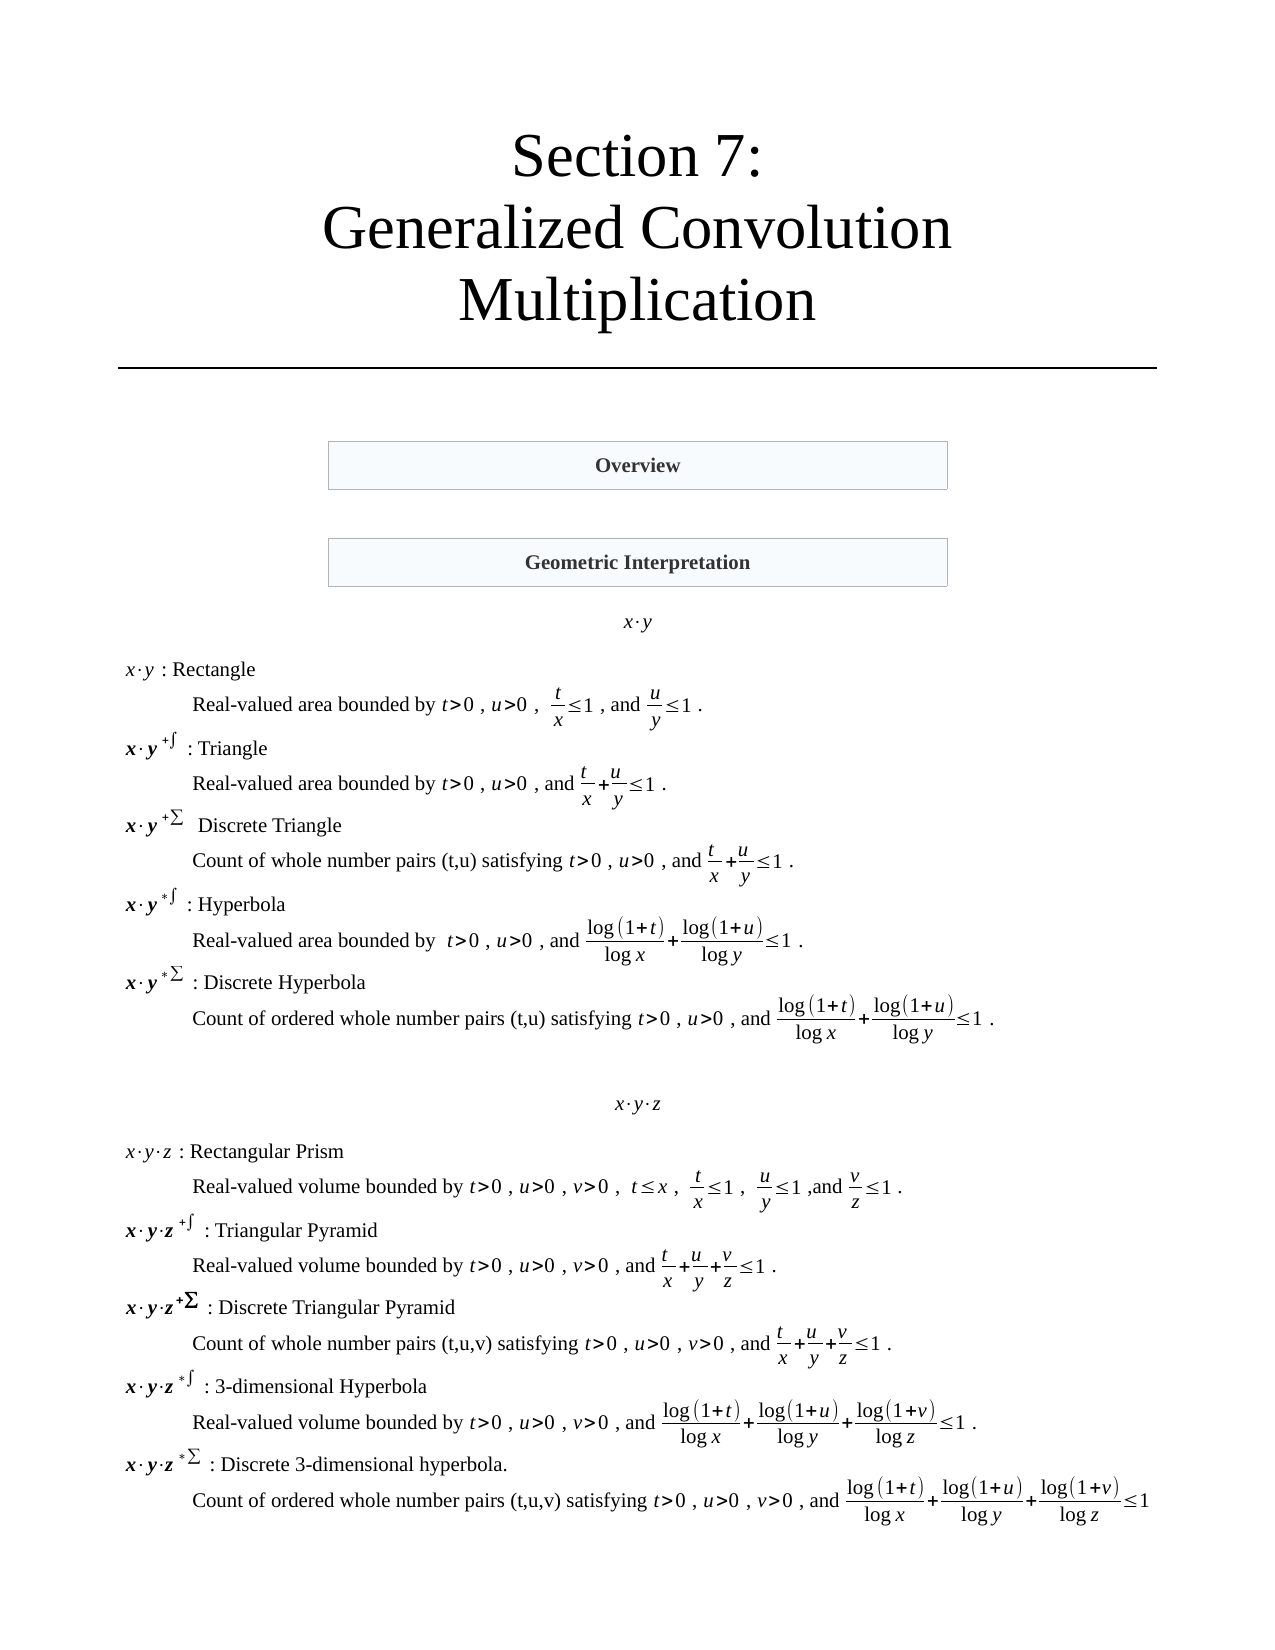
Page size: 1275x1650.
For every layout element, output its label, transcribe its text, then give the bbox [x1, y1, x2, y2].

text : 3-dimensional Hyperbola [118, 1369, 1157, 1398]
text Section 7: [118, 118, 1157, 190]
text : Hyperbola [118, 886, 1157, 916]
text Discrete Triangle [118, 809, 1157, 837]
text : Triangle [118, 730, 1157, 760]
text Generalized Convolution [118, 190, 1157, 262]
text Count of whole number pairs (t,u,v) satisfying,,, and. [118, 1319, 1157, 1369]
text : Rectangle [118, 657, 1157, 681]
text Real-valued area bounded by,, and. [118, 760, 1157, 809]
text Count of ordered whole number pairs (t,u) satisfying,, and. [118, 994, 1157, 1044]
text Multiplication [118, 262, 1157, 334]
text Real-valued area bounded by,, , and. [118, 681, 1157, 730]
text : Triangular Pyramid [118, 1212, 1157, 1242]
text Real-valued volume bounded by,,, and. [118, 1242, 1157, 1291]
text Count of ordered whole number pairs (t,u,v) satisfying,,, and [118, 1476, 1157, 1526]
text Real-valued volume bounded by,,, , , ,and. [118, 1163, 1157, 1212]
text Count of whole number pairs (t,u) satisfying,, and. [118, 837, 1157, 886]
text : Discrete Hyperbola [118, 966, 1157, 994]
text : Rectangular Prism [118, 1139, 1157, 1163]
text : Discrete Triangular Pyramid [118, 1291, 1157, 1319]
text Overview [329, 442, 947, 489]
text Real-valued area bounded by ,, and. [118, 916, 1157, 966]
text Geometric Interpretation [329, 539, 947, 586]
text Real-valued volume bounded by,,, and. [118, 1398, 1157, 1448]
text : Discrete 3-dimensional hyperbola. [118, 1448, 1157, 1476]
